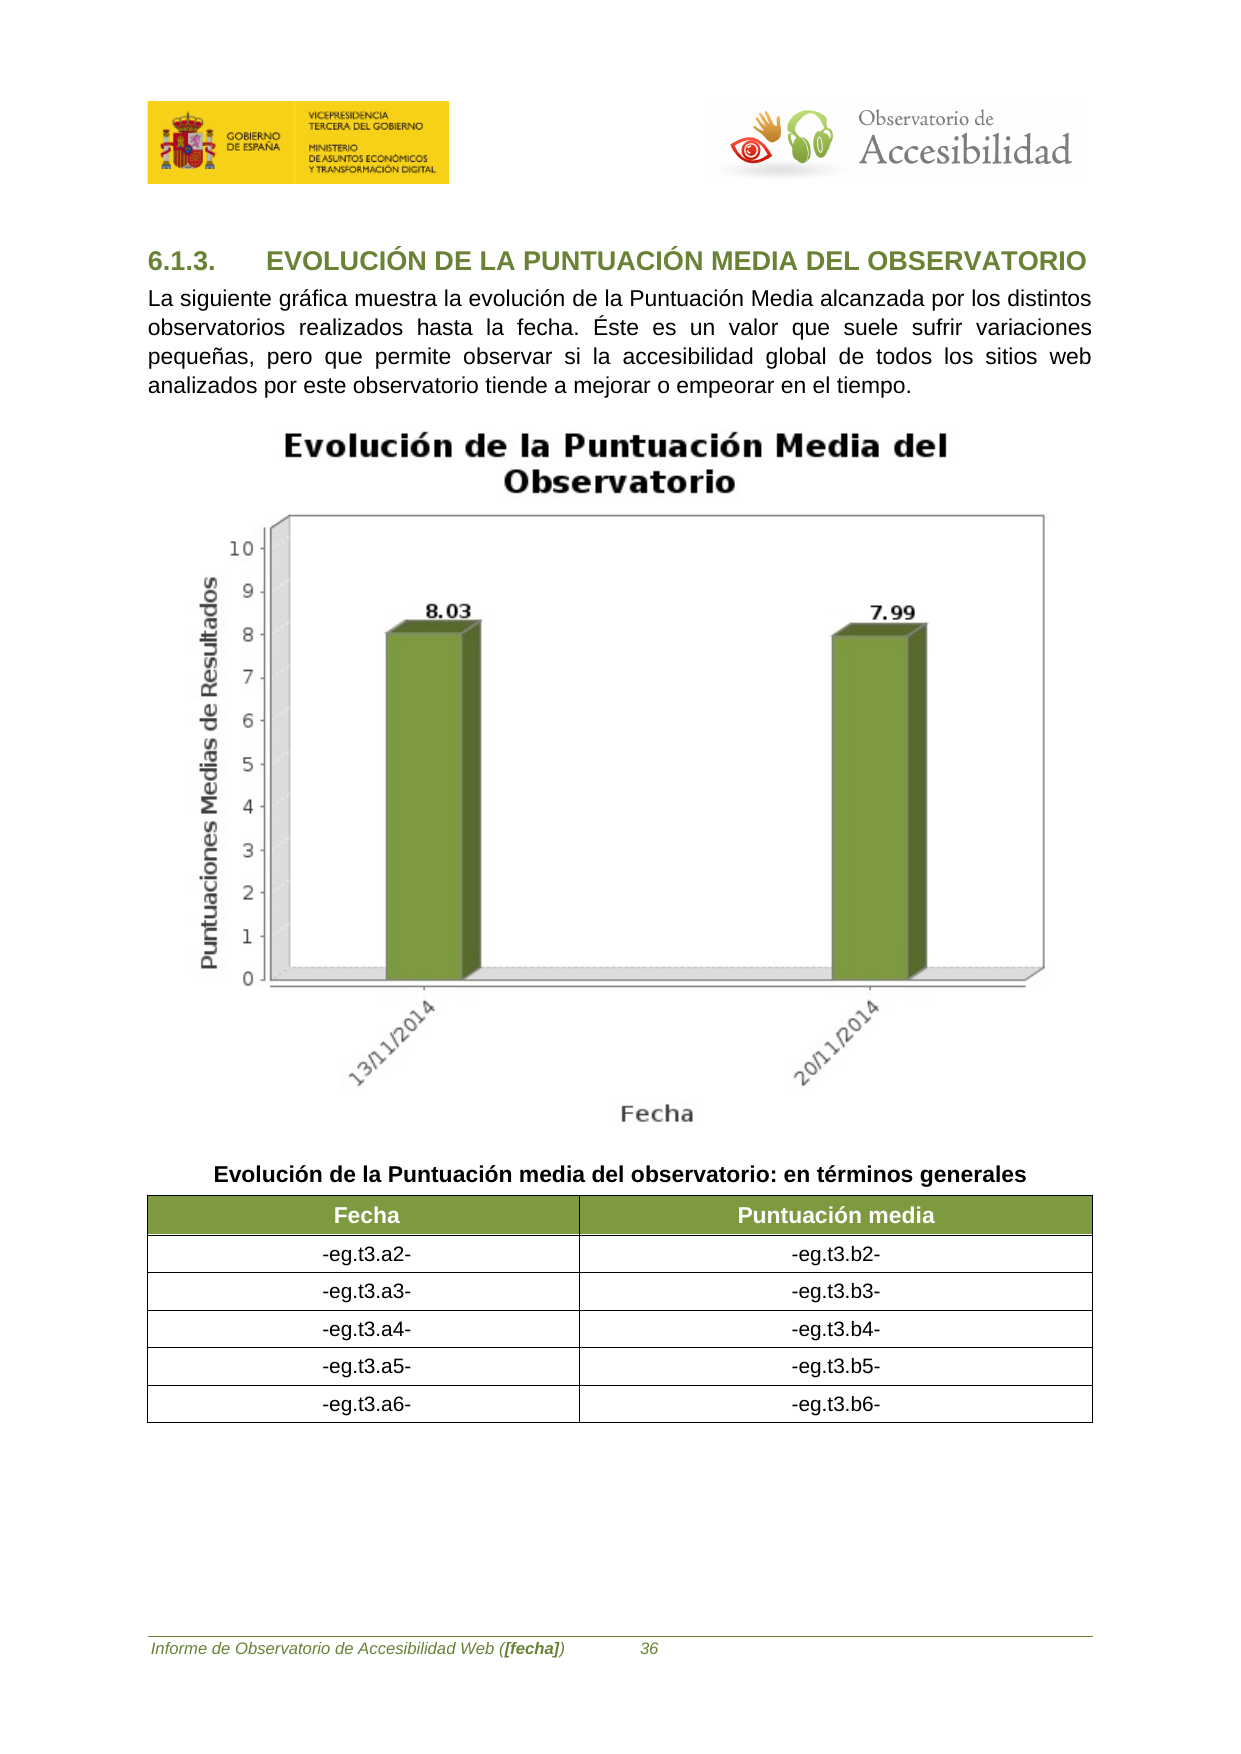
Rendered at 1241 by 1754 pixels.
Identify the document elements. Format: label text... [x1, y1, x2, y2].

picture [178, 426, 1062, 1136]
table_cell -eg.t3.b6- [580, 1386, 1092, 1422]
table_header Puntuación media [580, 1196, 1092, 1234]
table_cell -eg.t3.b4- [580, 1311, 1092, 1347]
table_cell -eg.t3.a2- [148, 1236, 579, 1272]
table_cell -eg.t3.a4- [148, 1311, 579, 1347]
table_cell -eg.t3.a3- [148, 1273, 579, 1309]
table_header Fecha [148, 1196, 579, 1234]
table_cell -eg.t3.a6- [148, 1386, 579, 1422]
subtitle Evolución de la puntuación media del observatorio [148, 245, 1092, 276]
table_cell -eg.t3.a5- [148, 1348, 579, 1384]
table_cell -eg.t3.b5- [580, 1348, 1092, 1384]
text La siguiente gráfica muestra la evolución de la Puntuación Media alcanzada por los distintos observatorios realizados hasta la fecha. Éste es un valor que suele sufrir variaciones pequeñas, pero que permite observar si la accesibilidad global de todos los sitios web analizados por este observatorio tiende a mejorar o empeorar en el tiempo. [148, 285, 1092, 398]
picture [147, 101, 450, 184]
table_cell -eg.t3.b2- [580, 1236, 1092, 1272]
text Evolución de la Puntuación media del observatorio: en términos generales [148, 1161, 1092, 1187]
picture [710, 101, 1086, 184]
table_cell -eg.t3.b3- [580, 1273, 1092, 1309]
